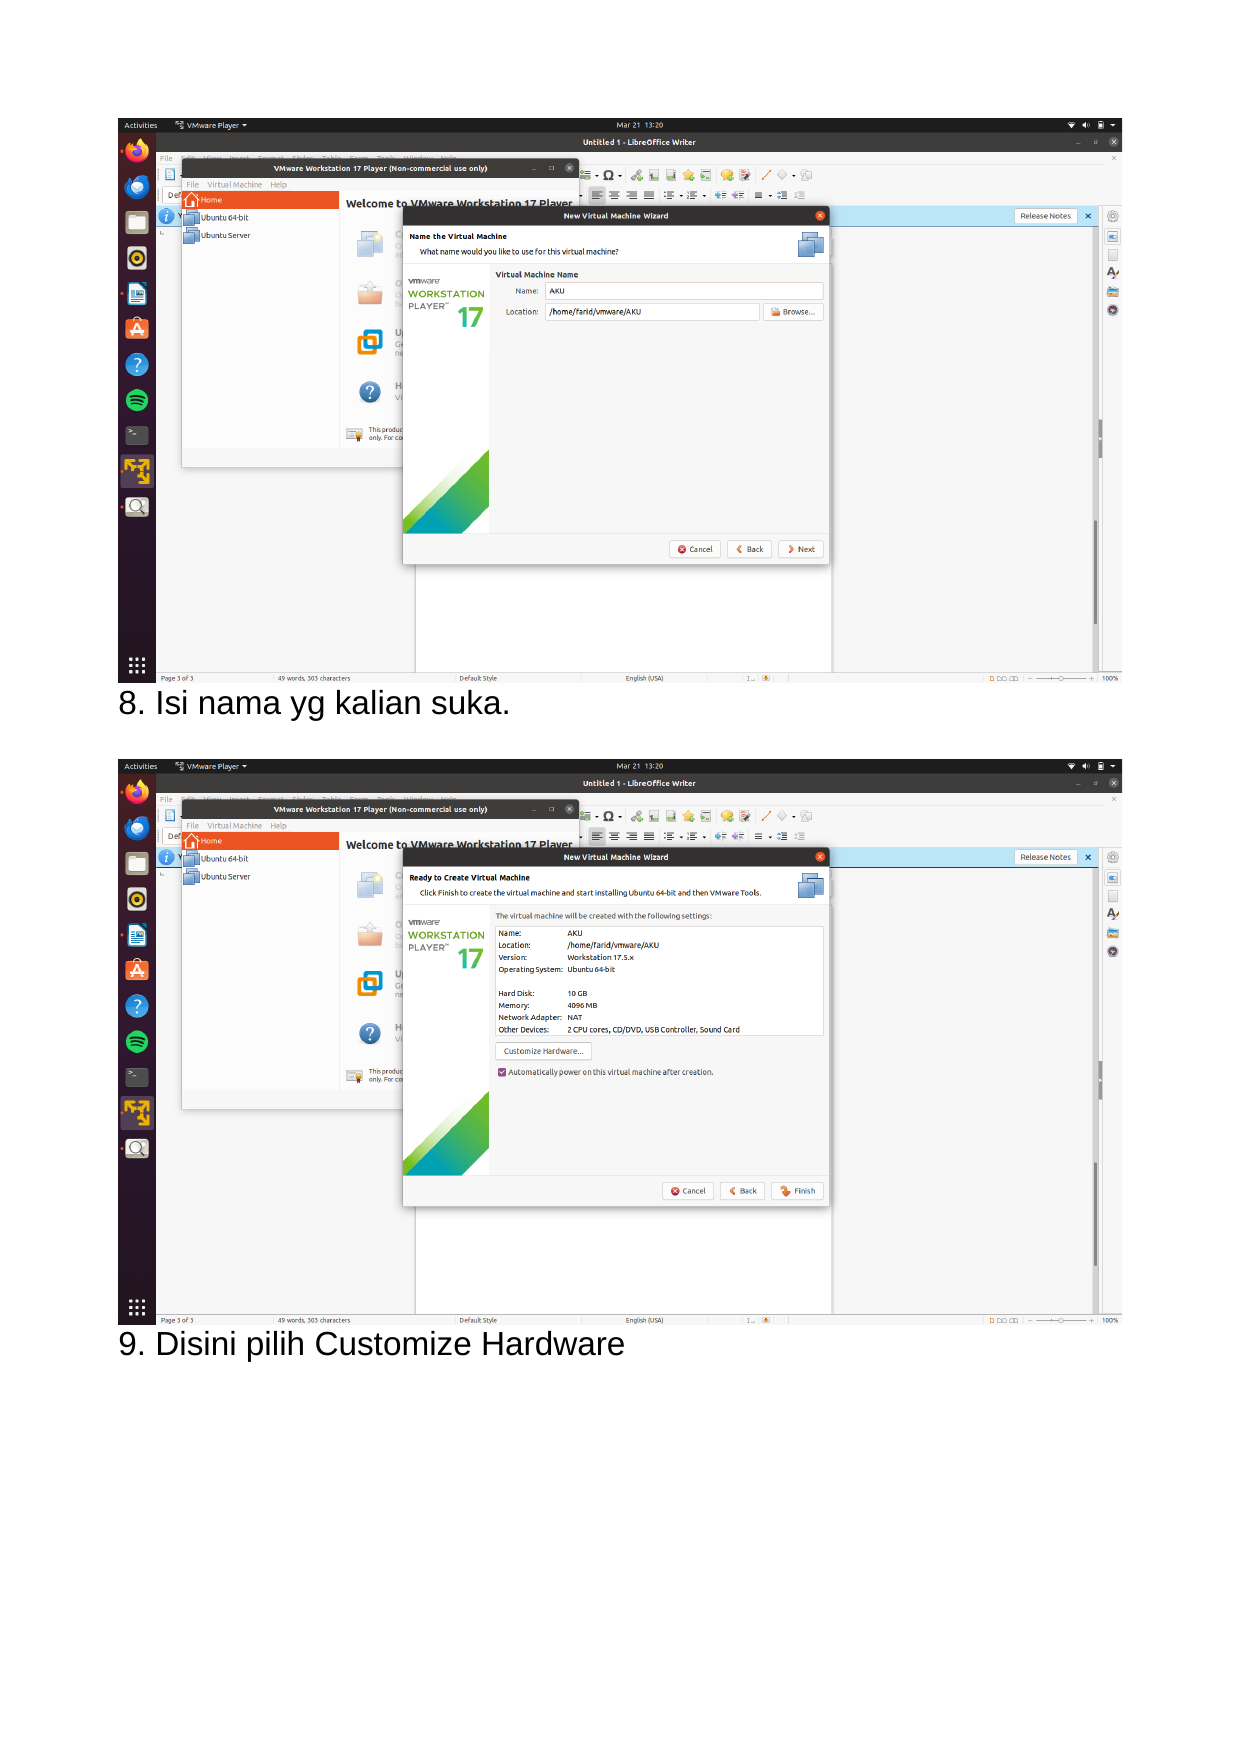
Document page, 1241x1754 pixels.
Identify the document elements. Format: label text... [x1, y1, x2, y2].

picture [118, 118, 1123, 683]
picture [118, 759, 1123, 1325]
text 9. Disini pilih Customize Hardware [118, 1325, 1122, 1363]
text 8. Isi nama yg kalian suka. [118, 683, 1122, 721]
